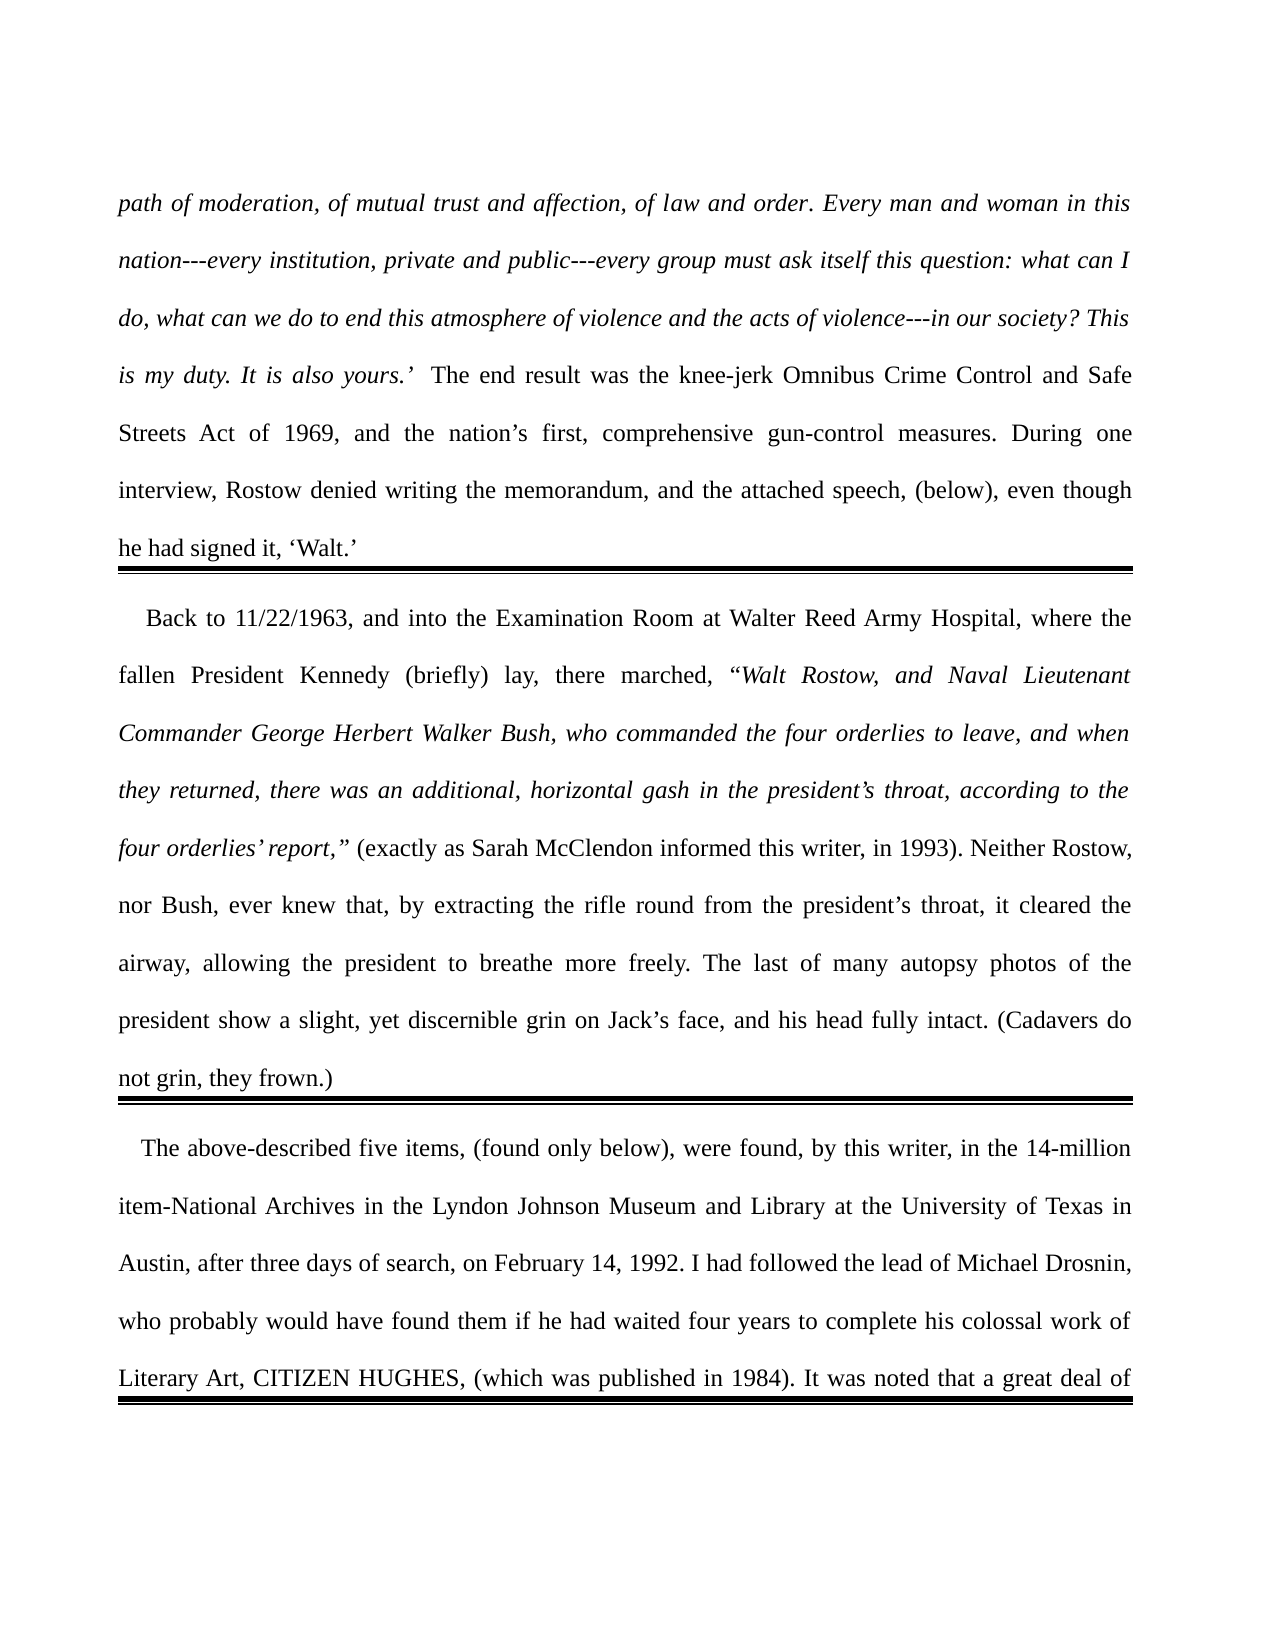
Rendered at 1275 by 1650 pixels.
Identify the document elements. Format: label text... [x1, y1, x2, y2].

text The above-described five items, (found only below), were found, by this writer, in the 14-million item-National Archives in the Lyndon Johnson Museum and Library at the University of Texas in Austin, after three days of search, on February 14, 1992. I had followed the lead of Michael Drosnin, who probably would have found them if he had waited four years to complete his colossal work of Literary Art, CITIZEN HUGHES, (which was published in 1984). It was noted that a great deal of [118, 1133, 1133, 1396]
text path of moderation, of mutual trust and affection, of law and order. Every man and woman in this nation---every institution, private and public---every group must ask itself this question: what can I do, what can we do to end this atmosphere of violence and the acts of violence---in our society? This is my duty. It is also yours.’ The end result was the knee-jerk Omnibus Crime Control and Safe Streets Act of 1969, and the nation’s first, comprehensive gun-control measures. During one interview, Rostow denied writing the memorandum, and the attached speech, (below), even though he had signed it, ‘Walt.’ [118, 188, 1133, 566]
text Back to 11/22/1963, and into the Examination Room at Walter Reed Army Hospital, where the fallen President Kennedy (briefly) lay, there marched, “Walt Rostow, and Naval Lieutenant Commander George Herbert Walker Bush, who commanded the four orderlies to leave, and when they returned, there was an additional, horizontal gash in the president’s throat, according to the four orderlies’ report,” (exactly as Sarah McClendon informed this writer, in 1993). Neither Rostow, nor Bush, ever knew that, by extracting the rifle round from the president’s throat, it cleared the airway, allowing the president to breathe more freely. The last of many autopsy photos of the president show a slight, yet discernible grin on Jack’s face, and his head fully intact. (Cadavers do not grin, they frown.) [118, 603, 1133, 1096]
